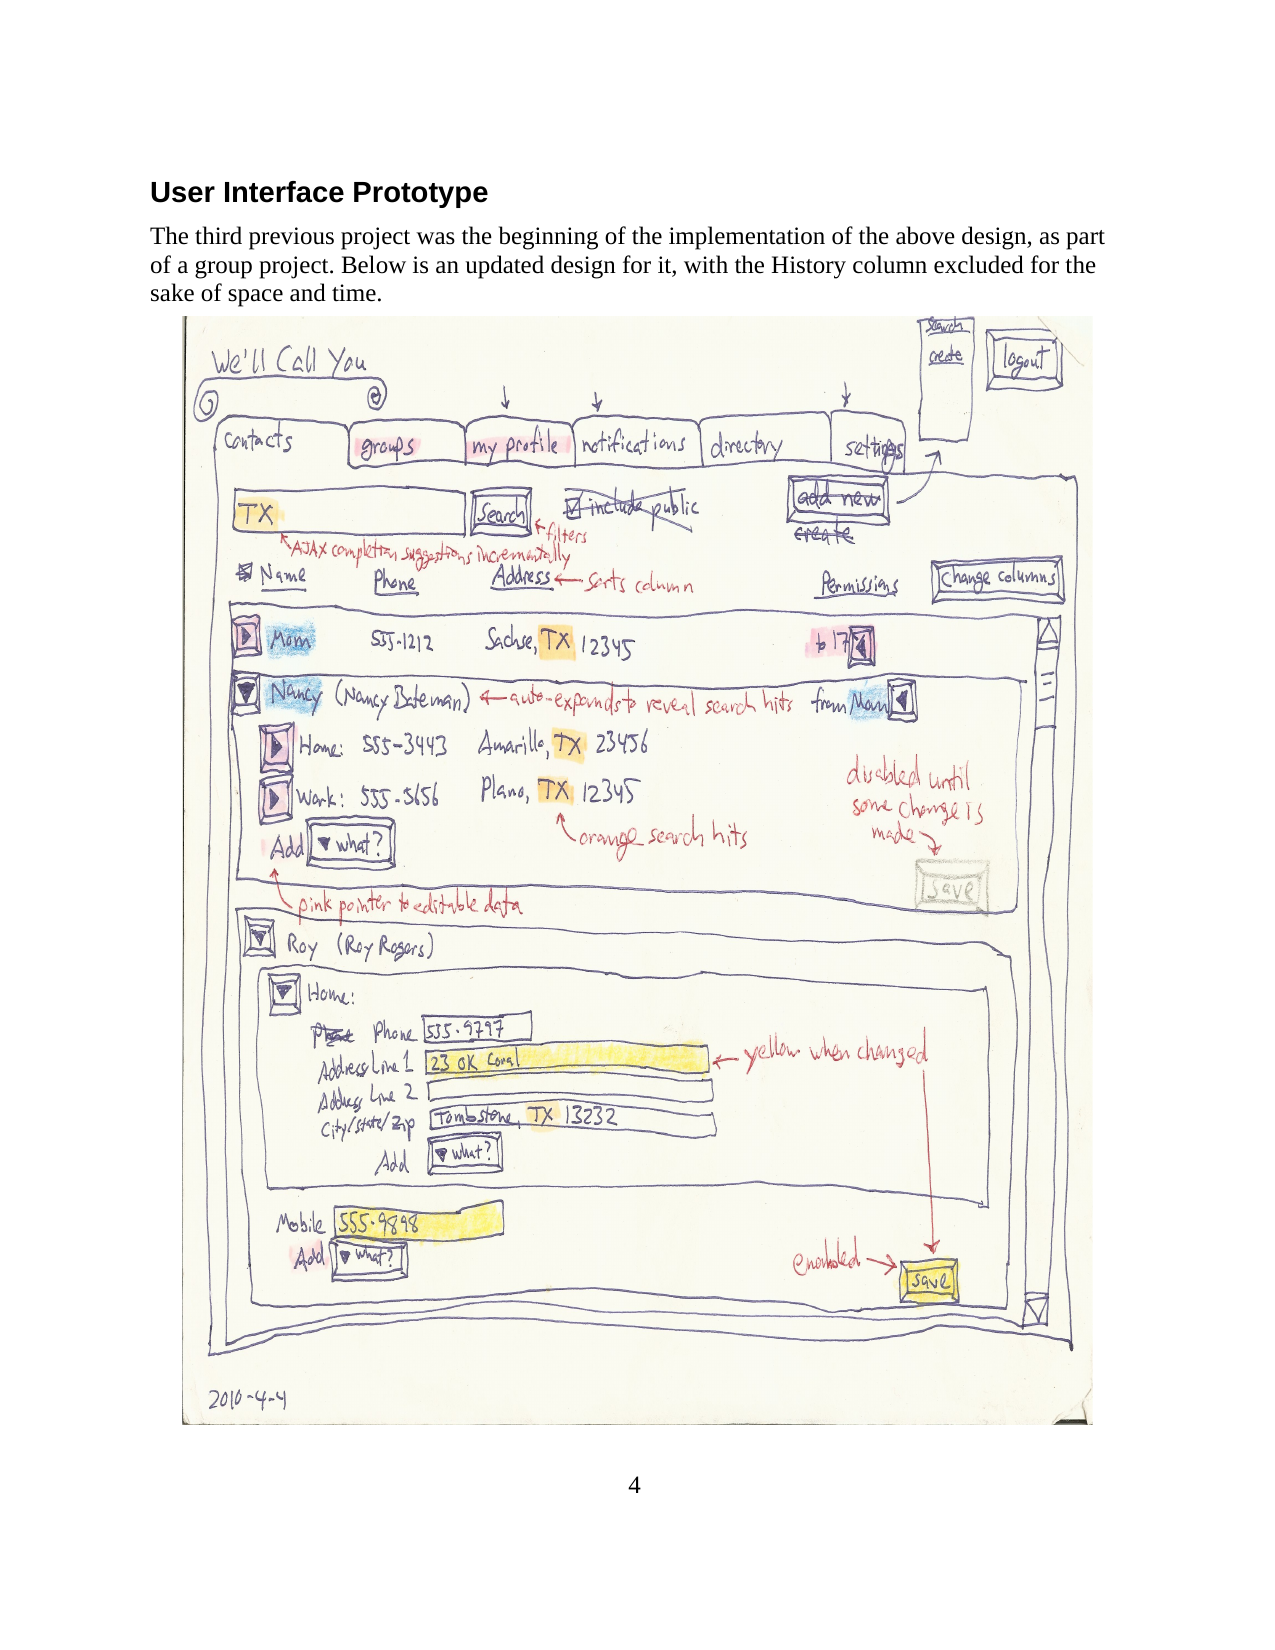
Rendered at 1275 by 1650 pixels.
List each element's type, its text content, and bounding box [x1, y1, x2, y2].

text The third previous project was the beginning of the implementation of the above design, as part of a group project. Below is an updated design for it, with the History column excluded for the sake of space and time. [150, 221, 1125, 307]
picture [182, 316, 1093, 1425]
subtitle User Interface Prototype [150, 175, 1125, 208]
